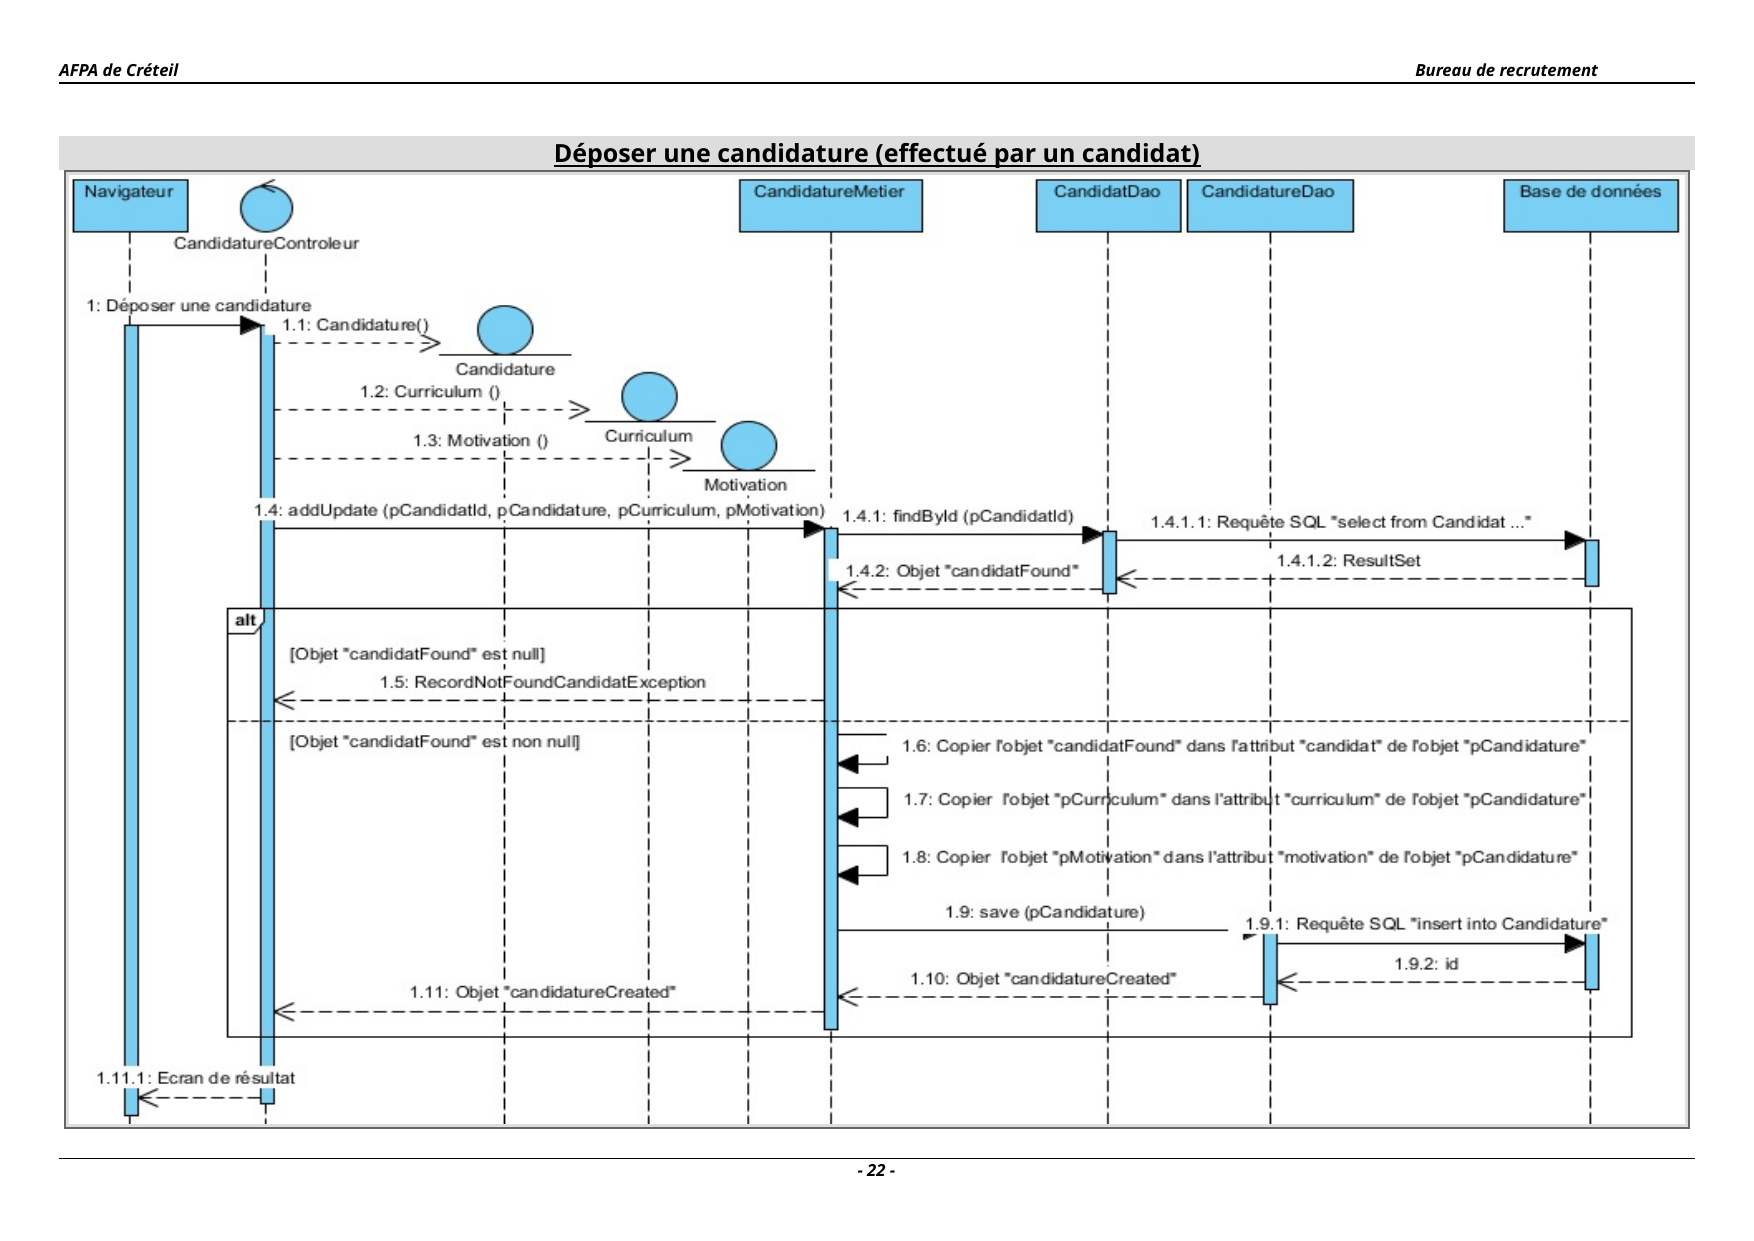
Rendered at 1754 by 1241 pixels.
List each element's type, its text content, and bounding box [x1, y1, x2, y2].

picture [68, 175, 1686, 1124]
text [66, 172, 1688, 1127]
text Déposer une candidature (effectué par un candidat) [59, 136, 1695, 170]
